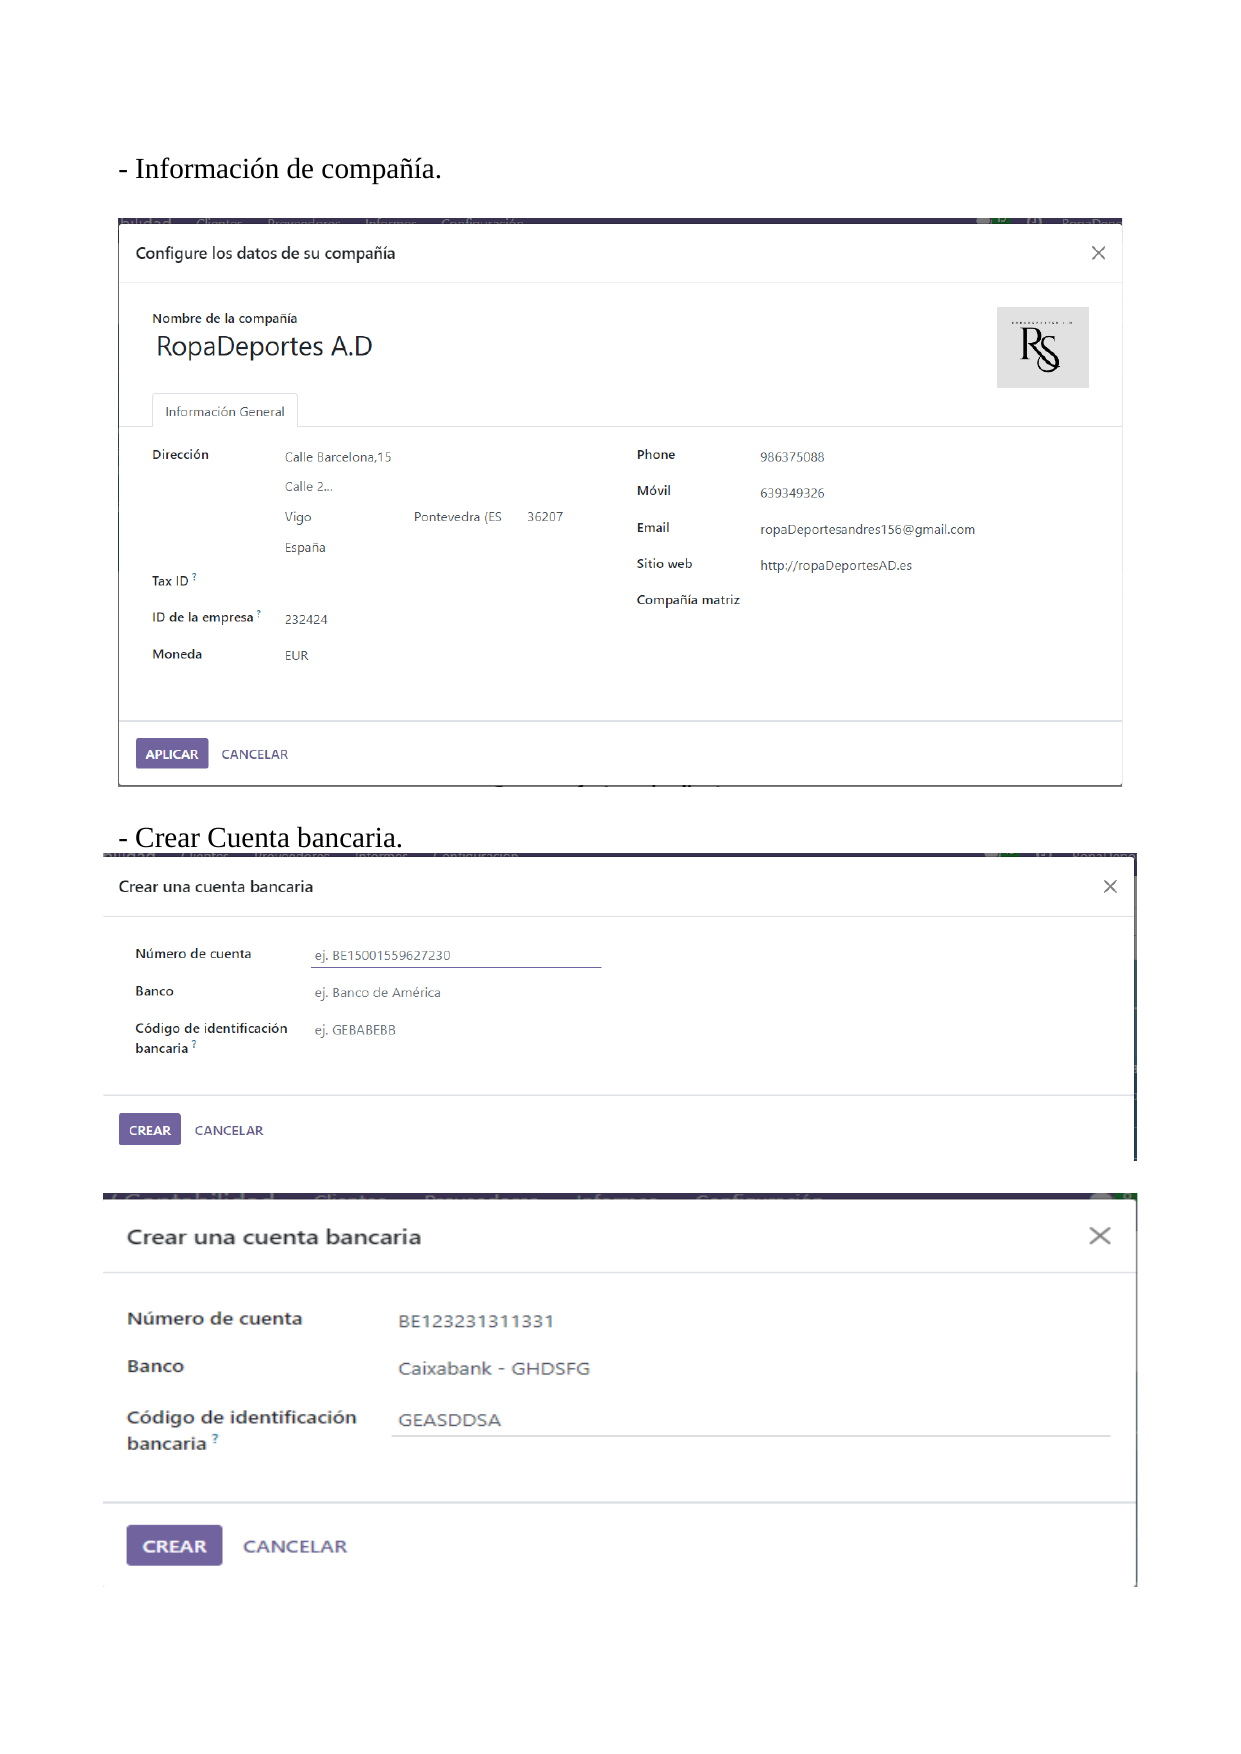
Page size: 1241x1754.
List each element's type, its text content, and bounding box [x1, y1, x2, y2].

text - Información de compañía. [118, 152, 1122, 185]
picture [103, 1193, 1138, 1587]
text - Crear Cuenta bancaria. [118, 820, 1122, 853]
picture [118, 218, 1123, 787]
picture [103, 853, 1137, 1161]
